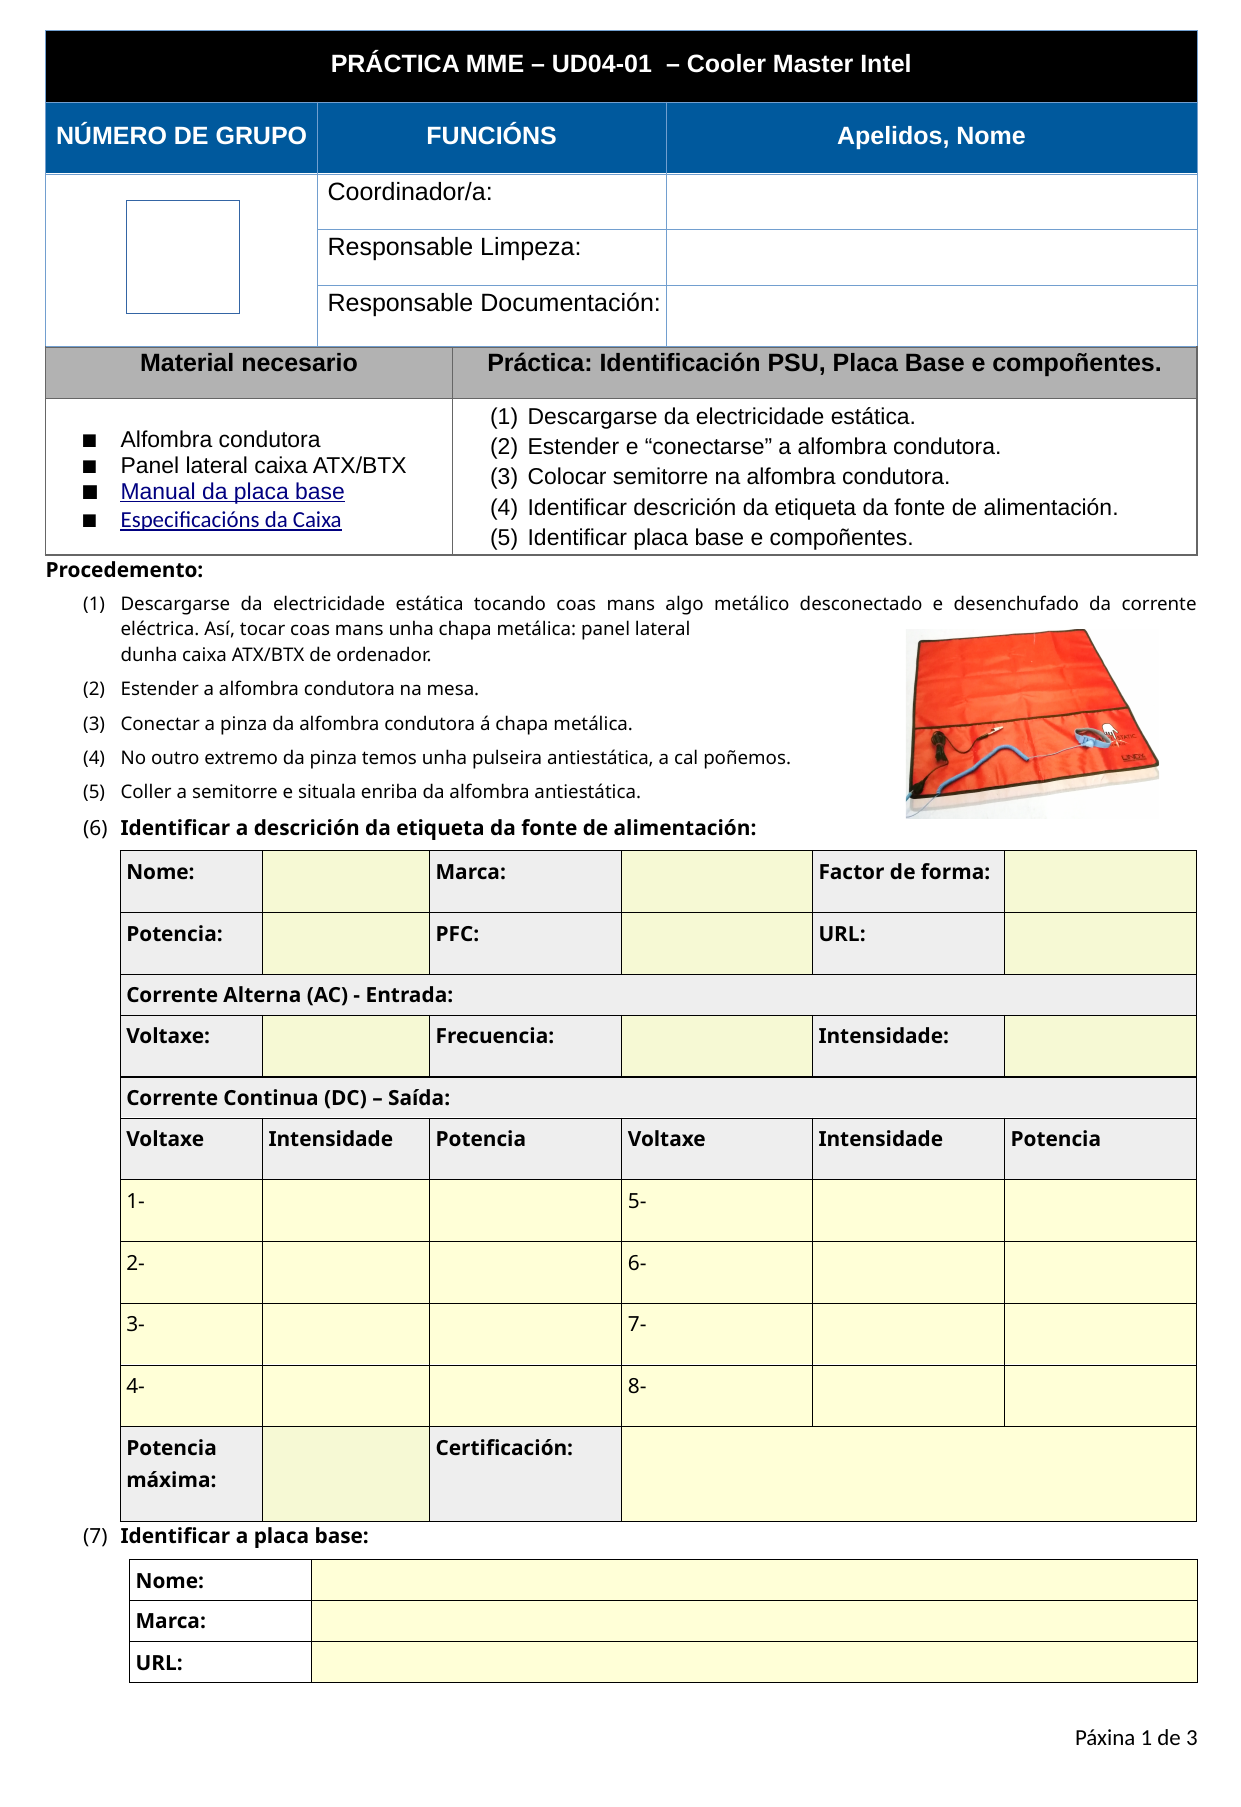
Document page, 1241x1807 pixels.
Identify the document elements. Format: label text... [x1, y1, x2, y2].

table_header [622, 851, 812, 912]
table_cell Intensidade [813, 1119, 1004, 1179]
table_cell Responsable Documentación: [318, 286, 666, 346]
table_cell Frecuencia: [430, 1016, 621, 1076]
table_cell Voltaxe [121, 1119, 262, 1179]
table_cell [813, 1366, 1004, 1426]
table_cell Intensidade: [813, 1016, 1004, 1076]
table_header Nome: [130, 1560, 311, 1600]
table_cell [1005, 1304, 1196, 1364]
table_cell Alfombra condutora Panel lateral caixa ATX/BTX Manual da placa base Especificacións da Caixa [46, 399, 452, 554]
table_cell [430, 1366, 621, 1426]
table_cell 3- [121, 1304, 262, 1364]
table_cell [1005, 1016, 1196, 1076]
table_cell [667, 230, 1197, 284]
table_cell Certificación: [430, 1427, 621, 1521]
table_cell [813, 1180, 1004, 1241]
list Identificar a placa base: [83, 1522, 1197, 1550]
table_cell [1005, 1366, 1196, 1426]
table_cell 1- [121, 1180, 262, 1241]
table_cell [813, 1304, 1004, 1364]
list Estender a alfombra condutora na mesa. [83, 675, 905, 701]
table_cell [667, 175, 1197, 229]
list Descargarse da electricidade estática tocando coas mans algo metálico desconectado e desenchufado da corrente eléctrica. Así, tocar coas mans unha chapa metálica: panel lateral [83, 590, 1197, 641]
table_cell [263, 1304, 429, 1364]
table_cell Voltaxe [622, 1119, 812, 1179]
text Procedemento: [45, 556, 1197, 584]
table_cell [1005, 1242, 1196, 1303]
table_cell [667, 286, 1197, 346]
table_cell [263, 1242, 429, 1303]
list Coller a semitorre e situala enriba da alfombra antiestática. [83, 778, 905, 804]
table_cell URL: [813, 913, 1004, 974]
table_cell Corrente Alterna (AC) - Entrada: [121, 975, 1196, 1015]
table_cell [46, 175, 317, 346]
picture [905, 629, 1160, 819]
table_cell [263, 1016, 429, 1076]
table_cell Descargarse da electricidade estática. Estender e “conectarse” a alfombra condutora. Colocar semitorre na alfombra condutora. Identificar descrición da etiqueta da fonte de alimentación. Identificar placa base e compoñentes. [453, 399, 1196, 554]
table_cell Apelidos, Nome [667, 103, 1197, 173]
table_cell Potencia máxima: [121, 1427, 262, 1521]
table_header Marca: [430, 851, 621, 912]
table_header PRÁCTICA MME – UD04-01 – Cooler Master Intel [46, 31, 1197, 102]
table_cell 5- [622, 1180, 812, 1241]
table_cell Corrente Continua (DC) – Saída: [121, 1078, 1196, 1117]
table_header Factor de forma: [813, 851, 1004, 912]
table_cell [263, 1180, 429, 1241]
list [1160, 675, 1197, 701]
table_cell [263, 913, 429, 974]
table_header Práctica: Identificación PSU, Placa Base e compoñentes. [453, 348, 1196, 398]
list Conectar a pinza da alfombra condutora á chapa metálica. [83, 710, 905, 735]
table_cell [430, 1180, 621, 1241]
table_cell [1005, 913, 1196, 974]
list [1160, 641, 1197, 667]
table_cell [312, 1642, 1197, 1682]
list Identificar a descrición da etiqueta da fonte de alimentación: [83, 813, 1197, 841]
table_cell [622, 913, 812, 974]
table_cell FUNCIÓNS [318, 103, 666, 173]
table_cell Potencia [1005, 1119, 1196, 1179]
list No outro extremo da pinza temos unha pulseira antiestática, a cal poñemos. [83, 744, 905, 770]
table_cell [430, 1304, 621, 1364]
table_header Nome: [121, 851, 262, 912]
table_cell Coordinador/a: [318, 175, 666, 229]
table_header [263, 851, 429, 912]
table_cell NÚMERO DE GRUPO [46, 103, 317, 173]
table_header [312, 1560, 1197, 1600]
table_cell [622, 1016, 812, 1076]
table_cell [430, 1242, 621, 1303]
table_cell 8- [622, 1366, 812, 1426]
list dunha caixa ATX/BTX de ordenador. [83, 641, 905, 667]
table_cell 4- [121, 1366, 262, 1426]
table_cell [1005, 1180, 1196, 1241]
table_cell [622, 1427, 1196, 1521]
table_cell Intensidade [263, 1119, 429, 1179]
table_header Material necesario [46, 348, 452, 398]
table_cell [263, 1427, 429, 1521]
table_cell URL: [130, 1642, 311, 1682]
table_cell 6- [622, 1242, 812, 1303]
table_header [1005, 851, 1196, 912]
table_cell [312, 1601, 1197, 1641]
table_cell 2- [121, 1242, 262, 1303]
table_cell Potencia [430, 1119, 621, 1179]
table_cell PFC: [430, 913, 621, 974]
table_cell Potencia: [121, 913, 262, 974]
table_cell Voltaxe: [121, 1016, 262, 1076]
table_cell [813, 1242, 1004, 1303]
table_cell Marca: [130, 1601, 311, 1641]
table_cell Responsable Limpeza: [318, 230, 666, 284]
table_cell 7- [622, 1304, 812, 1364]
table_cell [263, 1366, 429, 1426]
